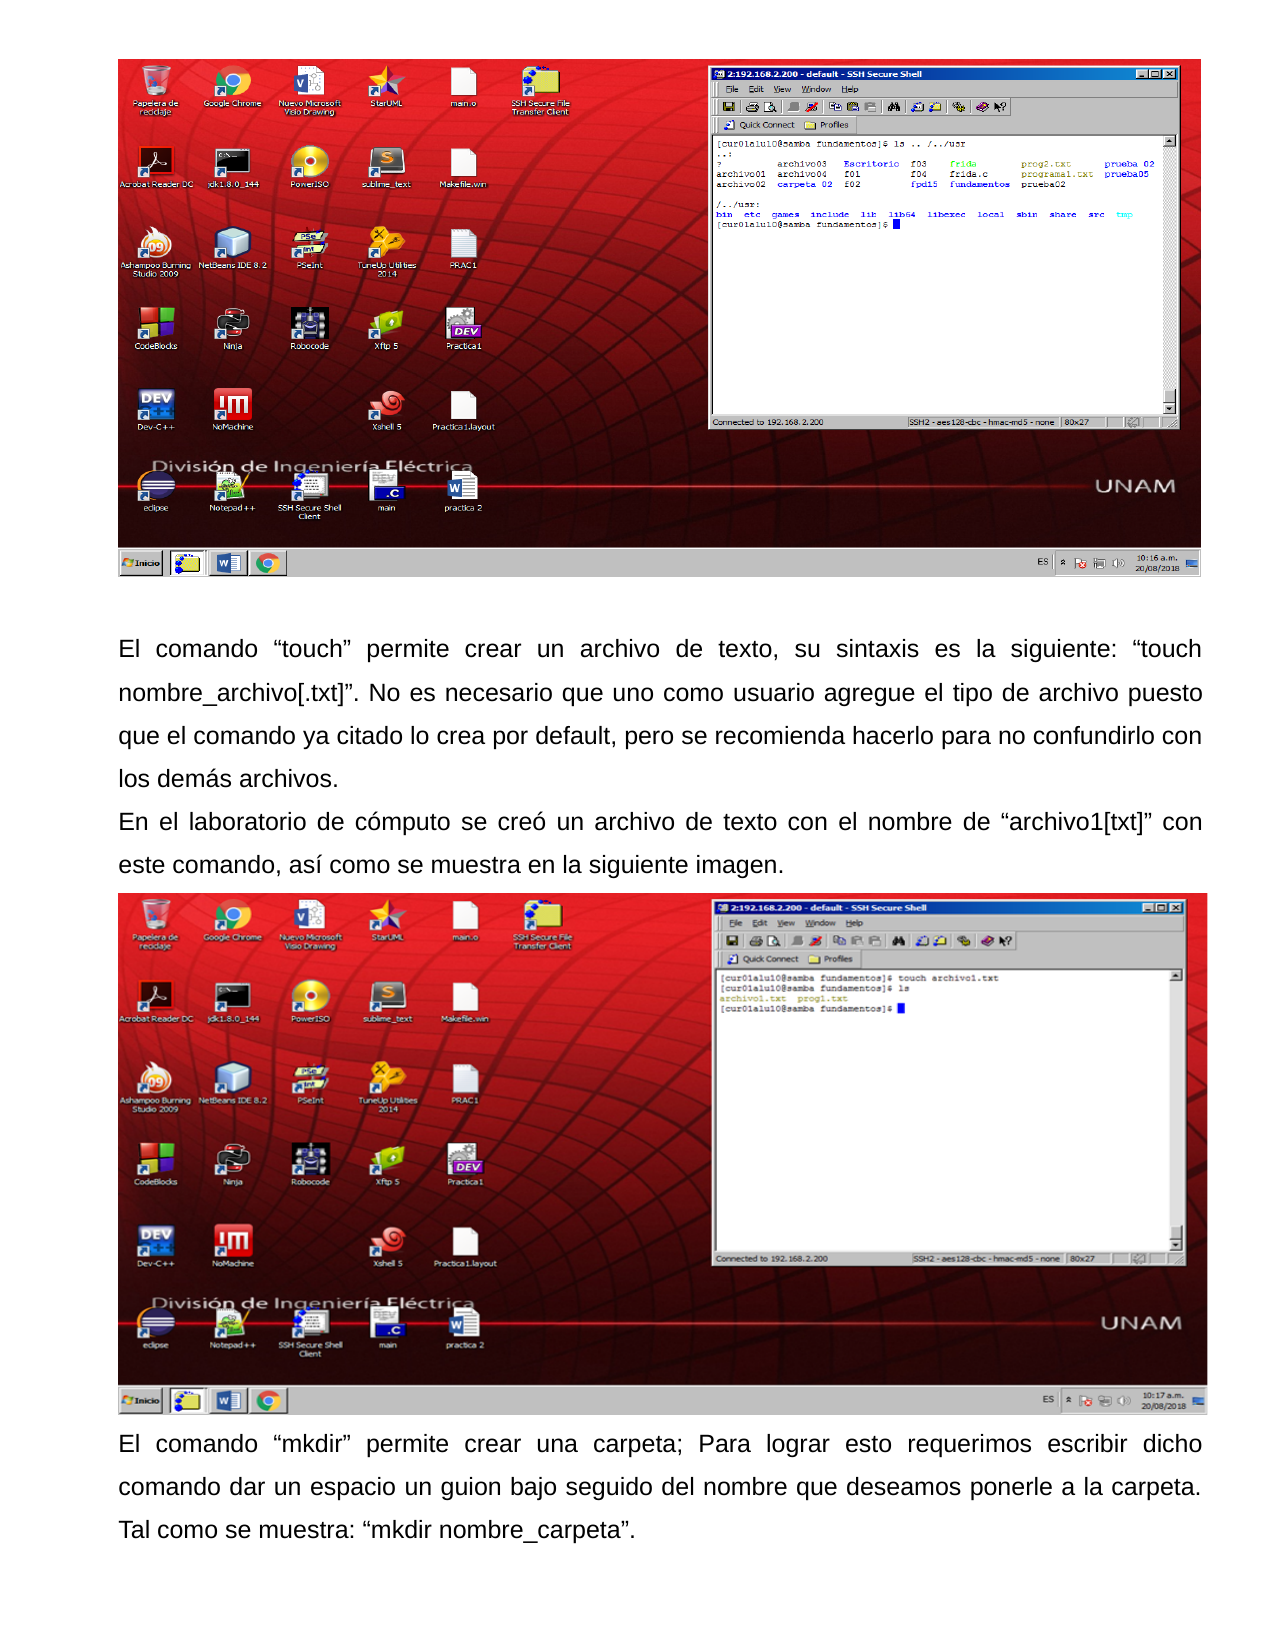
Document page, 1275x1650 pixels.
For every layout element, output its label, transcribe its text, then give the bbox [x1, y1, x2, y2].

text En el laboratorio de cómputo se creó un archivo de texto con el nombre de “archivo1[txt]” con este comando, así como se muestra en la siguiente imagen. [118, 807, 1205, 879]
text El comando “touch” permite crear un archivo de texto, su sintaxis es la siguiente: “touch nombre_archivo[.txt]”. No es necesario que uno como usuario agregue el tipo de archivo puesto que el comando ya citado lo crea por default, pero se recomienda hacerlo para no confundirlo con los demás archivos. [118, 634, 1205, 792]
text El comando “mkdir” permite crear una carpeta; Para lograr esto requerimos escribir dicho comando dar un espacio un guion bajo seguido del nombre que deseamos ponerle a la carpeta. Tal como se muestra: “mkdir nombre_carpeta”. [118, 1429, 1205, 1544]
